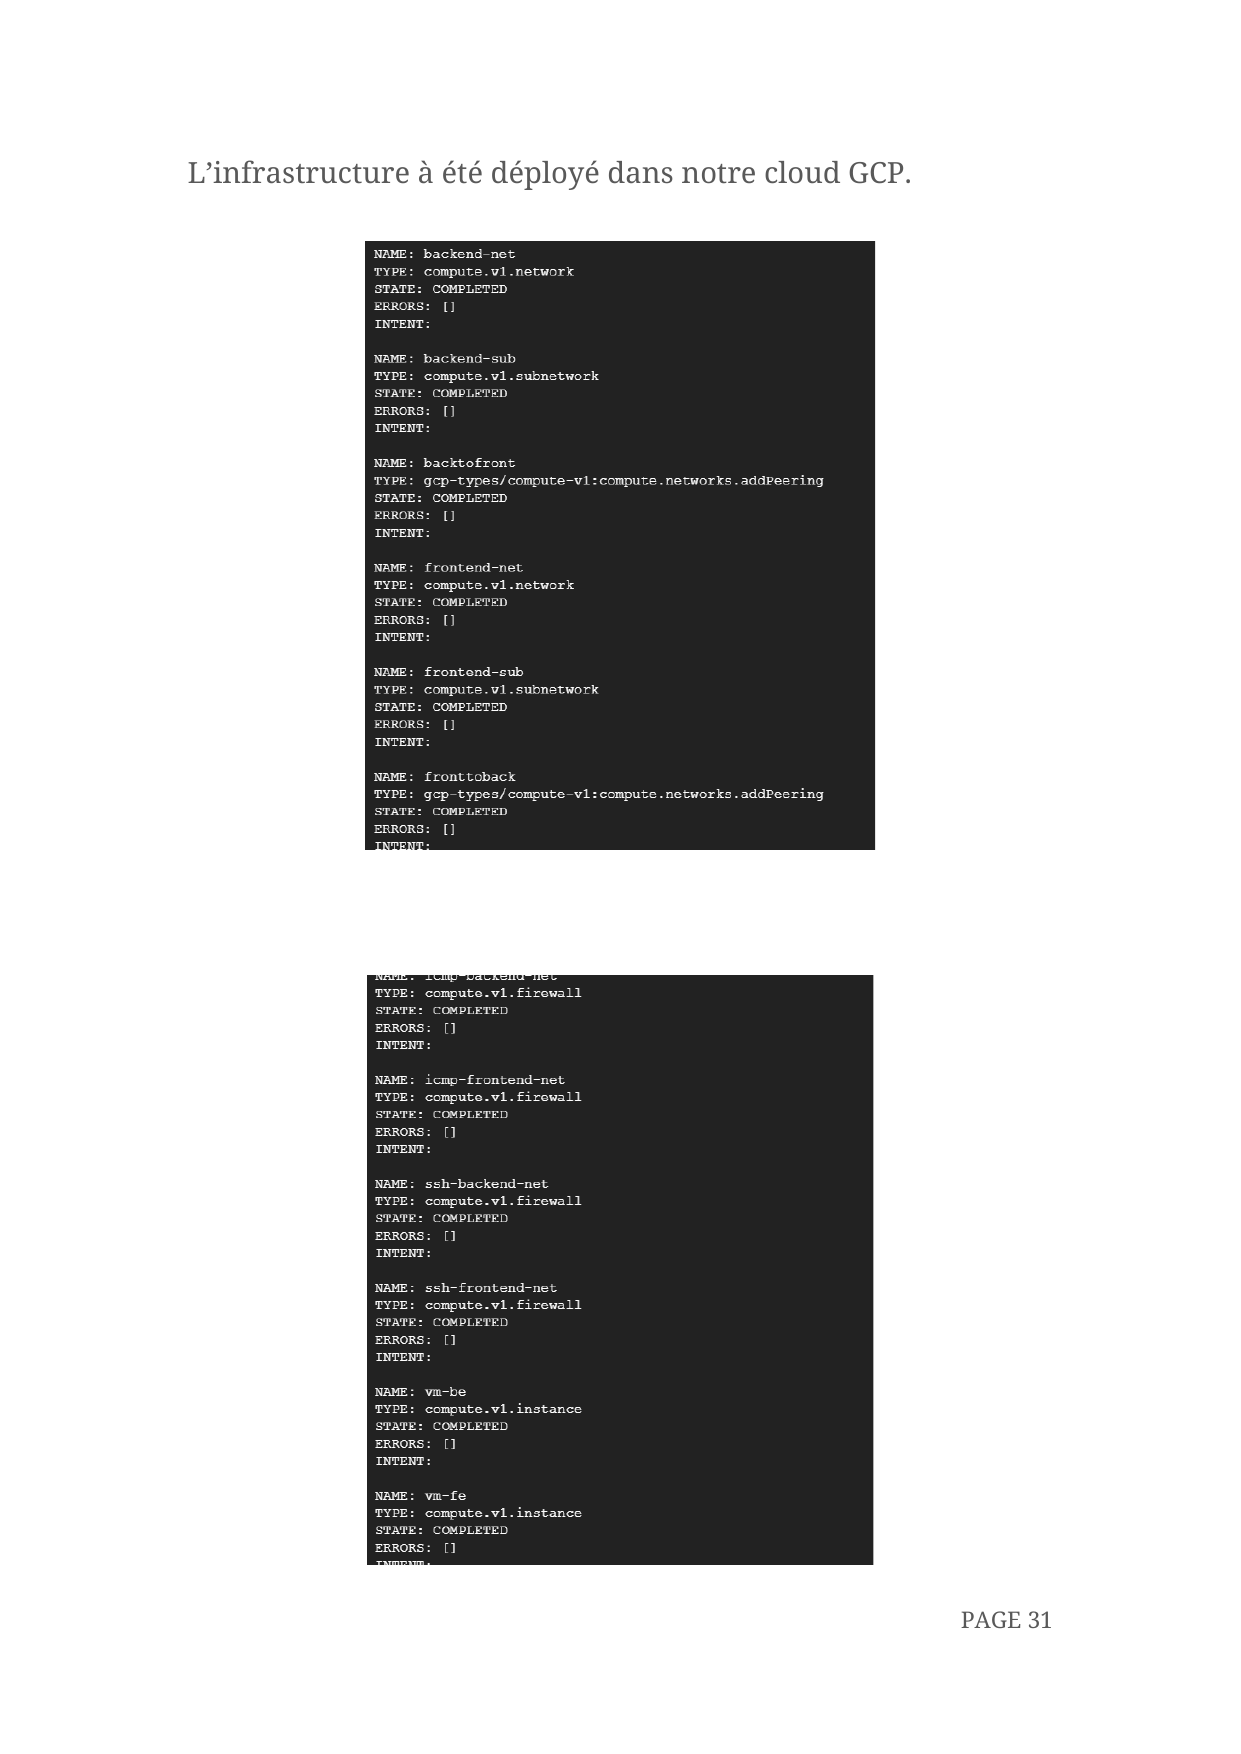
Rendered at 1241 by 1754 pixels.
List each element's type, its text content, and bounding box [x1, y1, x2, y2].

text L’infrastructure à été déployé dans notre cloud GCP. [187, 152, 1053, 192]
